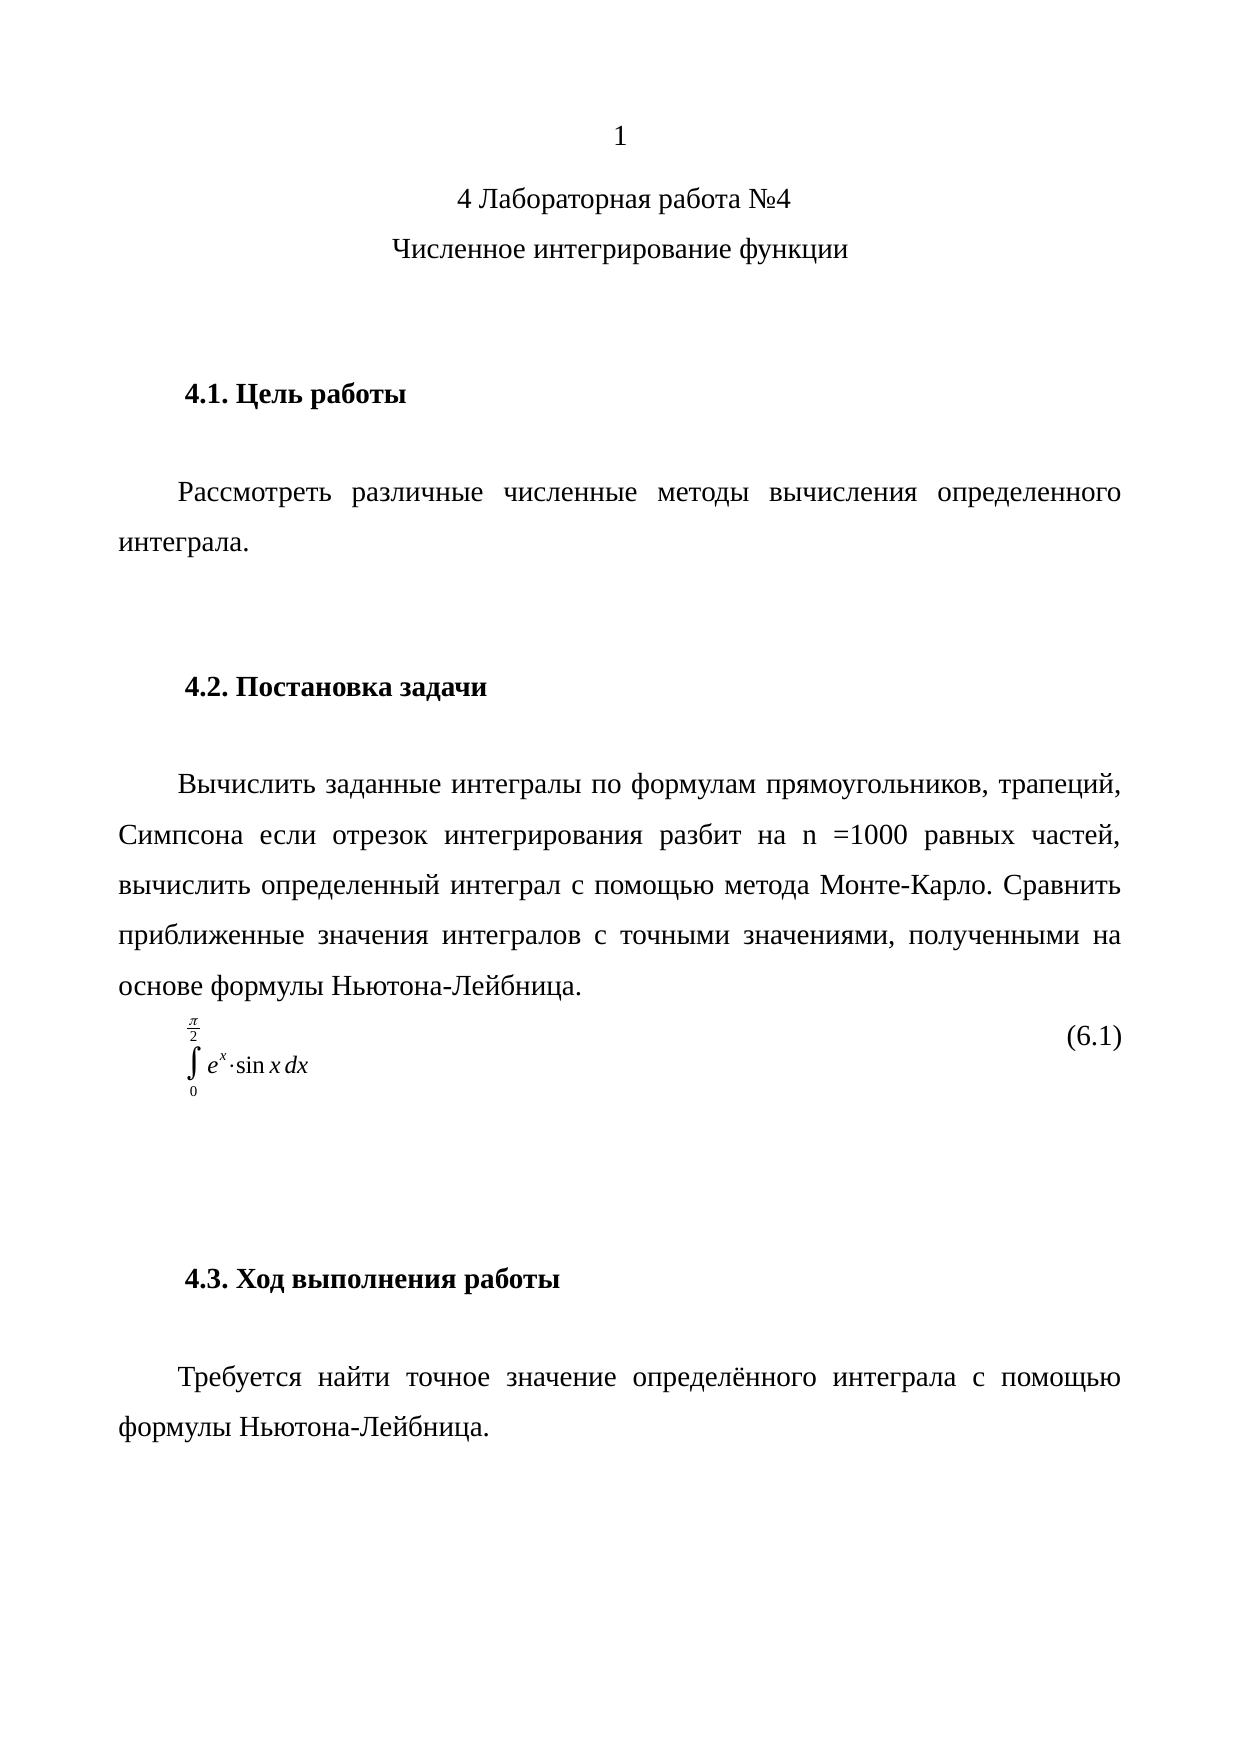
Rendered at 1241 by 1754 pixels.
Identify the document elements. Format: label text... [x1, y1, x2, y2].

title Численное интегрирование функции [118, 231, 1122, 265]
table_header [118, 1018, 620, 1116]
table_header (6.1) [620, 1018, 1122, 1116]
text Рассмотреть различные численные методы вычисления определенного интеграла. [118, 474, 1122, 558]
text Вычислить заданные интегралы по формулам прямоугольников, трапеций, Симпсона если отрезок интегрирования разбит на n =1000 равных частей, вычислить определенный интеграл с помощью метода Монте-Карло. Сравнить приближенные значения интегралов с точными значениями, полученными на основе формулы Ньютона-Лейбница. [118, 767, 1122, 1001]
text Требуется найти точное значение определённого интеграла с помощью формулы Ньютона-Лейбница. [118, 1359, 1122, 1442]
subtitle Лабораторная работа №4 [118, 181, 1122, 215]
subtitle Постановка задачи [118, 669, 1122, 702]
subtitle Цель работы [118, 376, 1122, 410]
subtitle Ход выполнения работы [118, 1261, 1122, 1294]
